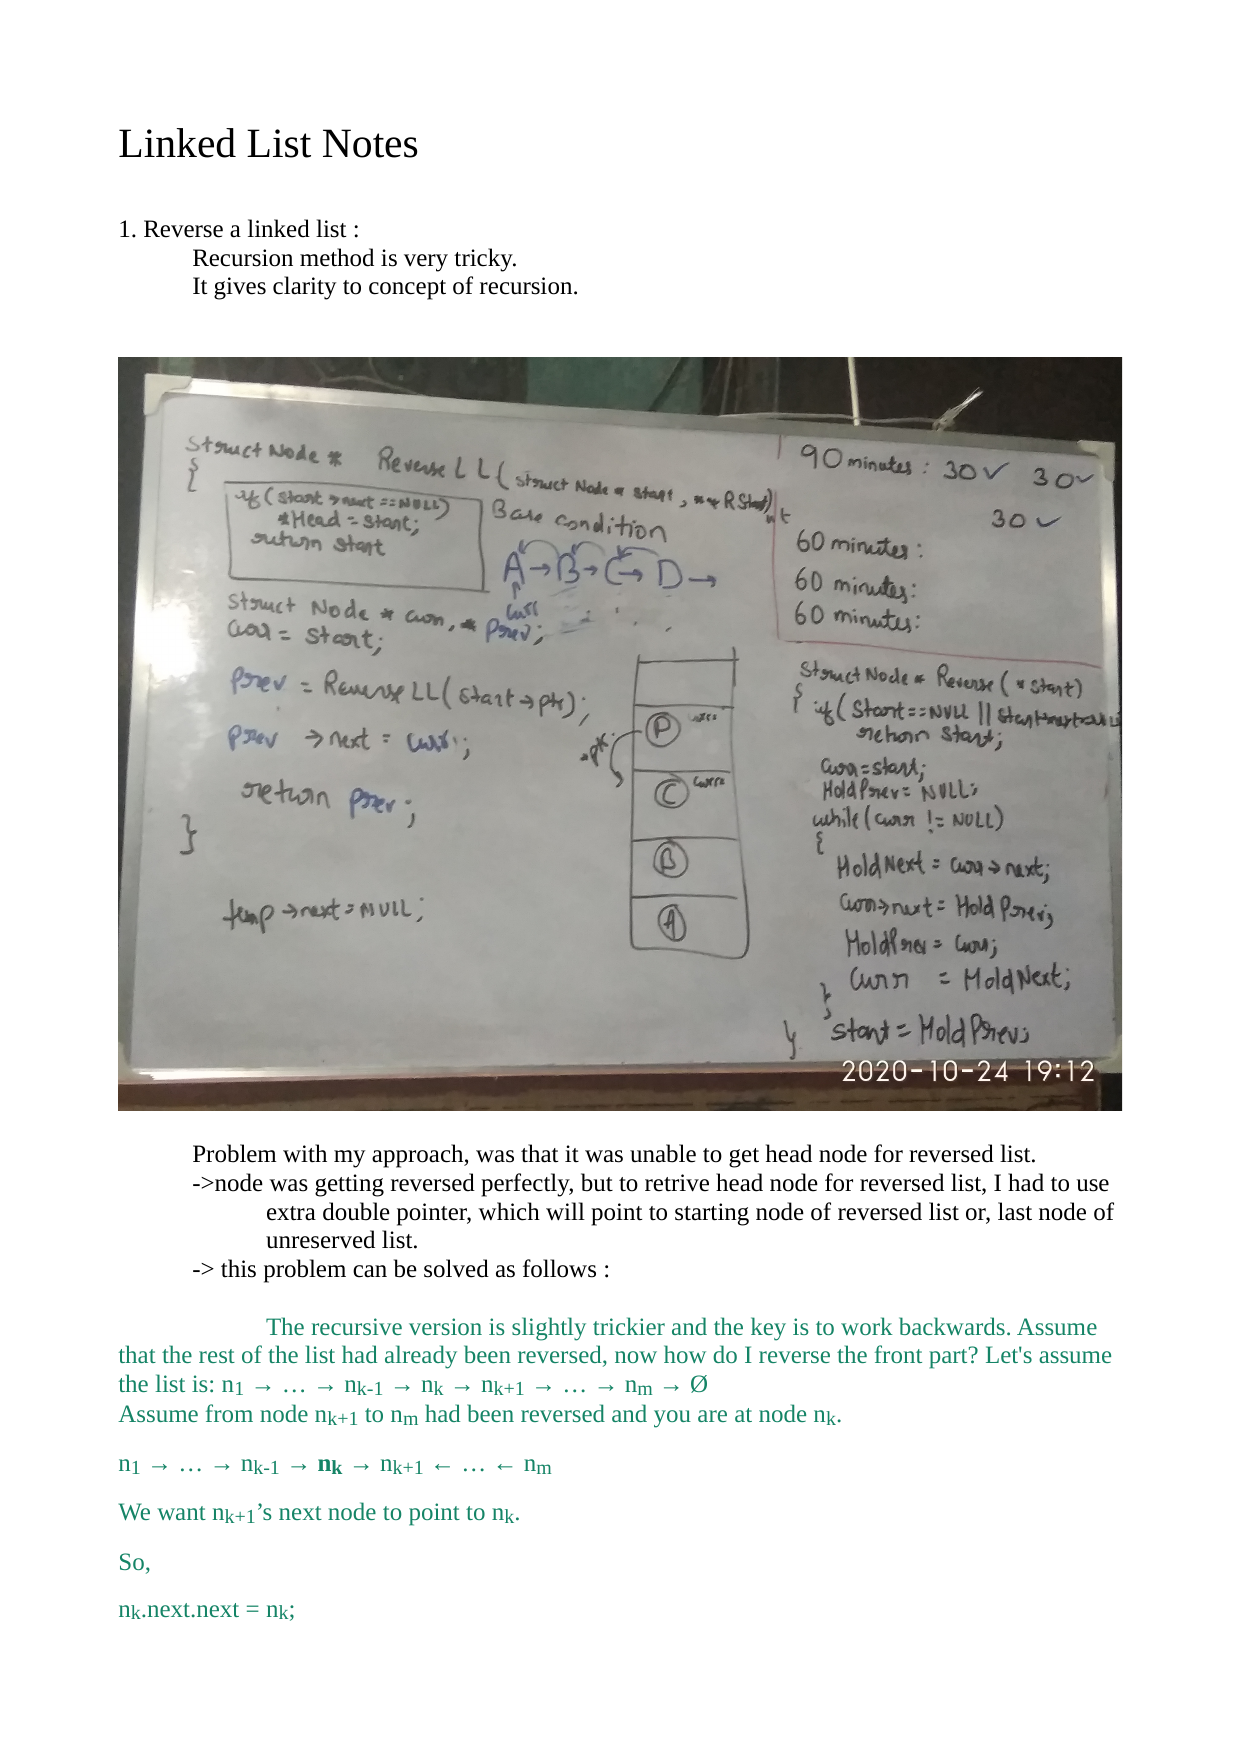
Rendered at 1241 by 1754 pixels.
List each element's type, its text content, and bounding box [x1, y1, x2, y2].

text Linked List Notes [118, 118, 1122, 166]
text -> this problem can be solved as follows : [118, 1254, 1122, 1283]
text 1. Reverse a linked list : [118, 214, 1122, 243]
text Recursion method is very tricky. [118, 243, 1122, 271]
text Problem with my approach, was that it was unable to get head node for reversed list. [118, 1139, 1122, 1168]
text ->node was getting reversed perfectly, but to retrive head node for reversed list, I had to use [118, 1168, 1122, 1197]
text extra double pointer, which will point to starting node of reversed list or, last node of [118, 1197, 1122, 1226]
text Assume from node nk+1 to nm had been reversed and you are at node nk. [118, 1399, 1122, 1429]
text nk.next.next = nk; [118, 1594, 1122, 1624]
picture [118, 357, 1123, 1111]
text The recursive version is slightly trickier and the key is to work backwards. Assume that the rest of the list had already been reversed, now how do I reverse the front part? Let's assume the list is: n1 → … → nk-1 → nk → nk+1 → … → nm → Ø [118, 1312, 1122, 1399]
text We want nk+1’s next node to point to nk. [118, 1497, 1122, 1527]
text unreserved list. [118, 1226, 1122, 1254]
text So, [118, 1547, 1122, 1575]
text n1 → … → nk-1 → nk → nk+1 ← … ← nm [118, 1448, 1122, 1478]
text It gives clarity to concept of recursion. [118, 271, 1122, 300]
